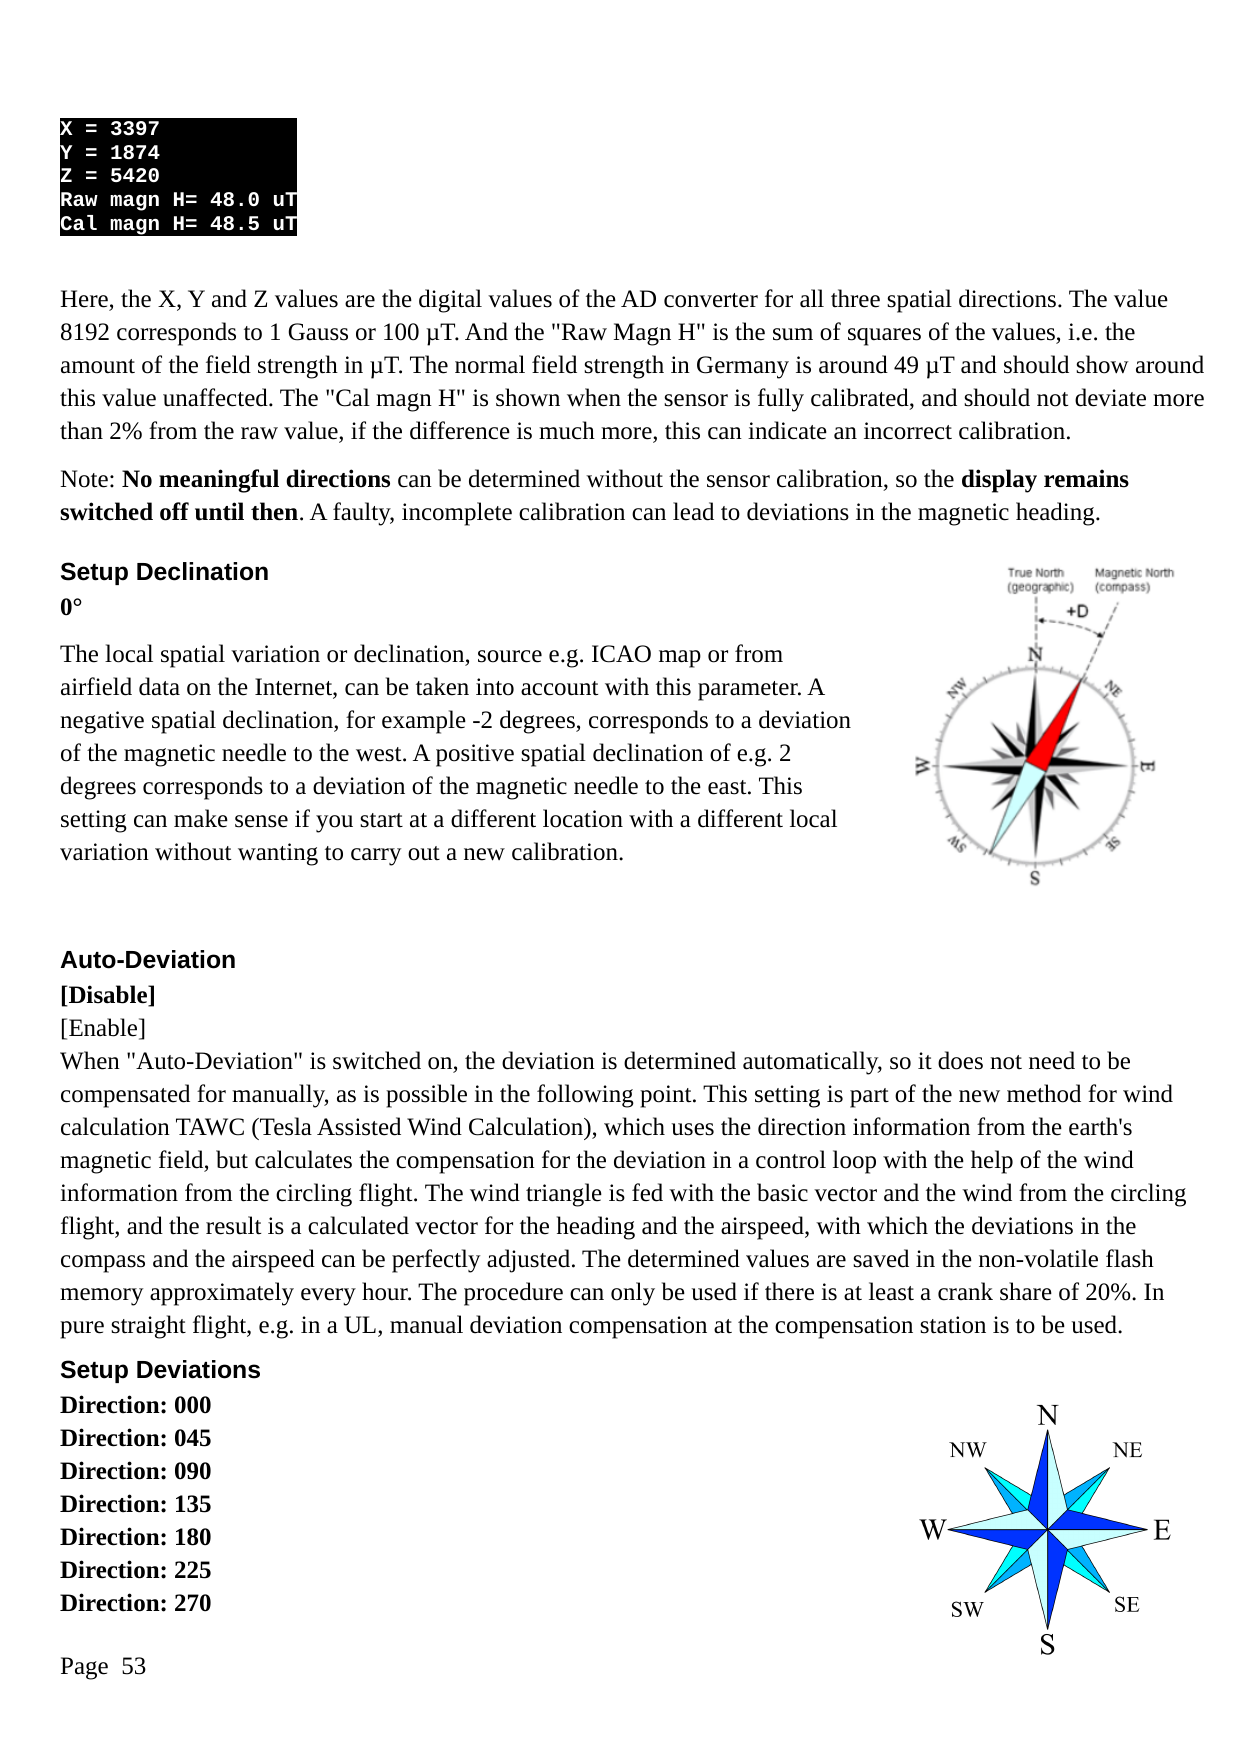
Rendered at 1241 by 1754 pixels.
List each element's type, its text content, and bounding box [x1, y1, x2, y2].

text Direction: 000 [60, 1390, 1207, 1419]
text [1182, 1456, 1207, 1485]
text X = 3397 [60, 118, 1207, 142]
text Direction: 090 [60, 1456, 913, 1485]
subtitle Setup Declination [60, 557, 1207, 585]
text 0° [60, 592, 890, 620]
text Direction: 180 [60, 1522, 913, 1551]
text [Disable] [60, 980, 1207, 1008]
text Note: No meaningful directions can be determined without the sensor calibration, so the display remains switched off until then. A faulty, incomplete calibration can lead to deviations in the magnetic heading. [60, 464, 1207, 525]
text [Enable] [60, 1013, 1207, 1042]
text Direction: 045 [60, 1423, 913, 1452]
text Here, the X, Y and Z values are the digital values of the AD converter for all three spatial directions. The value 8192 corresponds to 1 Gauss or 100 µT. And the "Raw Magn H" is the sum of squares of the values, i.e. the amount of the field strength in µT. The normal field strength in Germany is around 49 µT and should show around this value unaffected. The "Cal magn H" is shown when the sensor is fully calibrated, and should not deviate more than 2% from the raw value, if the difference is much more, this can indicate an incorrect calibration. [60, 284, 1207, 445]
text Z = 5420 [60, 165, 1207, 189]
text [1182, 1423, 1207, 1452]
text When "Auto-Deviation" is switched on, the deviation is determined automatically, so it does not need to be compensated for manually, as is possible in the following point. This setting is part of the new method for wind calculation TAWC (Tesla Assisted Wind Calculation), which uses the direction information from the earth's magnetic field, but calculates the compensation for the deviation in a control loop with the help of the wind information from the circling flight. The wind triangle is fed with the basic vector and the wind from the circling flight, and the result is a calculated vector for the heading and the airspeed, with which the deviations in the compass and the airspeed can be perfectly adjusted. The determined values are saved in the non-volatile flash memory approximately every hour. The procedure can only be used if there is at least a crank share of 20%. In pure straight flight, e.g. in a UL, manual deviation compensation at the compensation station is to be used. [60, 1046, 1207, 1339]
text Cal magn H= 48.5 uT [60, 213, 1207, 236]
picture [913, 1395, 1182, 1664]
text The local spatial variation or declination, source e.g. ICAO map or from airfield data on the Internet, can be taken into account with this parameter. A negative spatial declination, for example -2 degrees, corresponds to a deviation of the magnetic needle to the west. A positive spatial declination of e.g. 2 degrees corresponds to a deviation of the magnetic needle to the east. This setting can make sense if you start at a different location with a different local variation without wanting to carry out a new calibration. [60, 639, 890, 866]
subtitle Auto-Deviation [60, 945, 1207, 973]
text [1182, 1555, 1207, 1584]
text Raw magn H= 48.0 uT [60, 189, 1207, 213]
text Direction: 135 [60, 1489, 913, 1518]
subtitle Setup Deviations [60, 1356, 1207, 1384]
text Direction: 270 [60, 1588, 913, 1617]
text Y = 1874 [60, 142, 1207, 165]
text [1182, 1489, 1207, 1518]
picture [890, 563, 1178, 892]
text [1178, 592, 1207, 620]
text Direction: 225 [60, 1555, 913, 1584]
text [1182, 1522, 1207, 1551]
text [1182, 1588, 1207, 1617]
